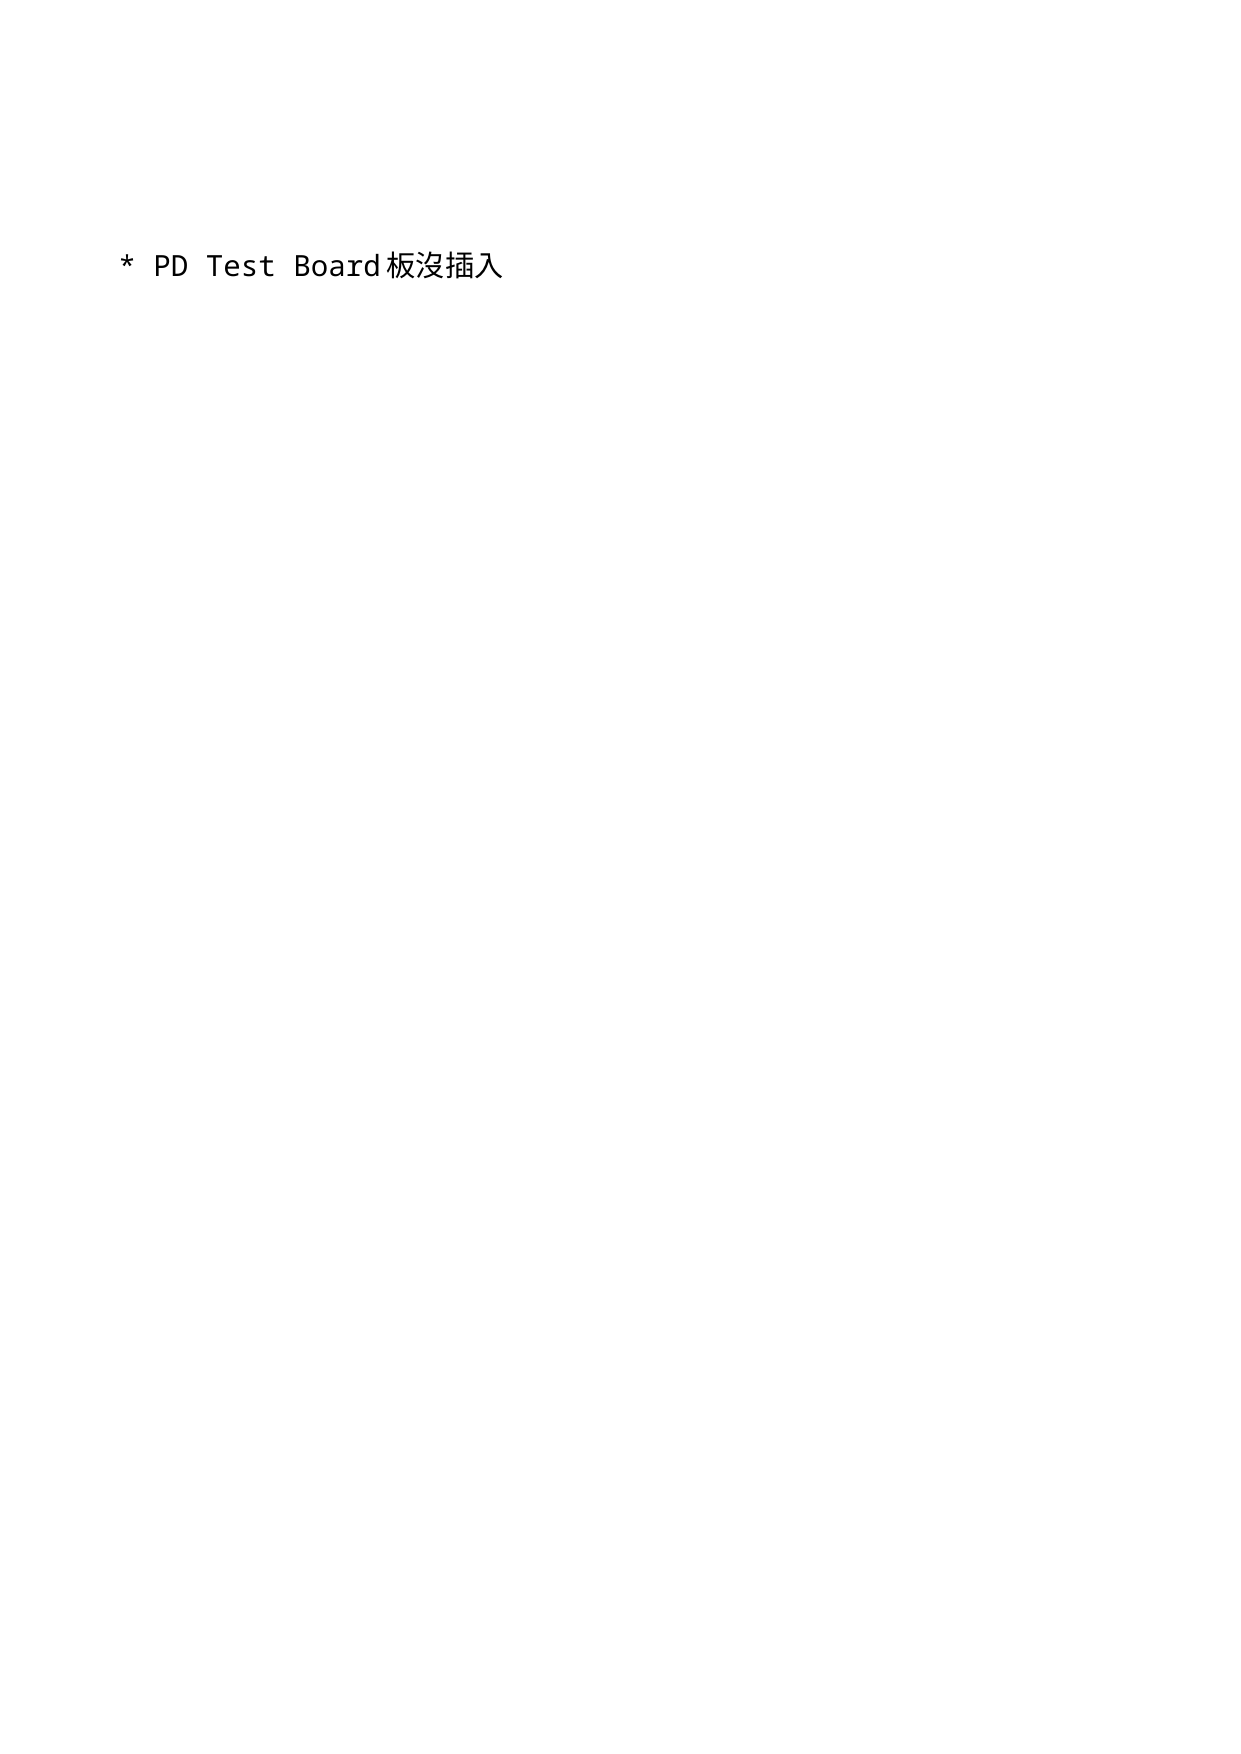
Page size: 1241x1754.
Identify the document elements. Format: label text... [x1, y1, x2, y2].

text * PD Test Board板沒插入 [118, 242, 1122, 285]
